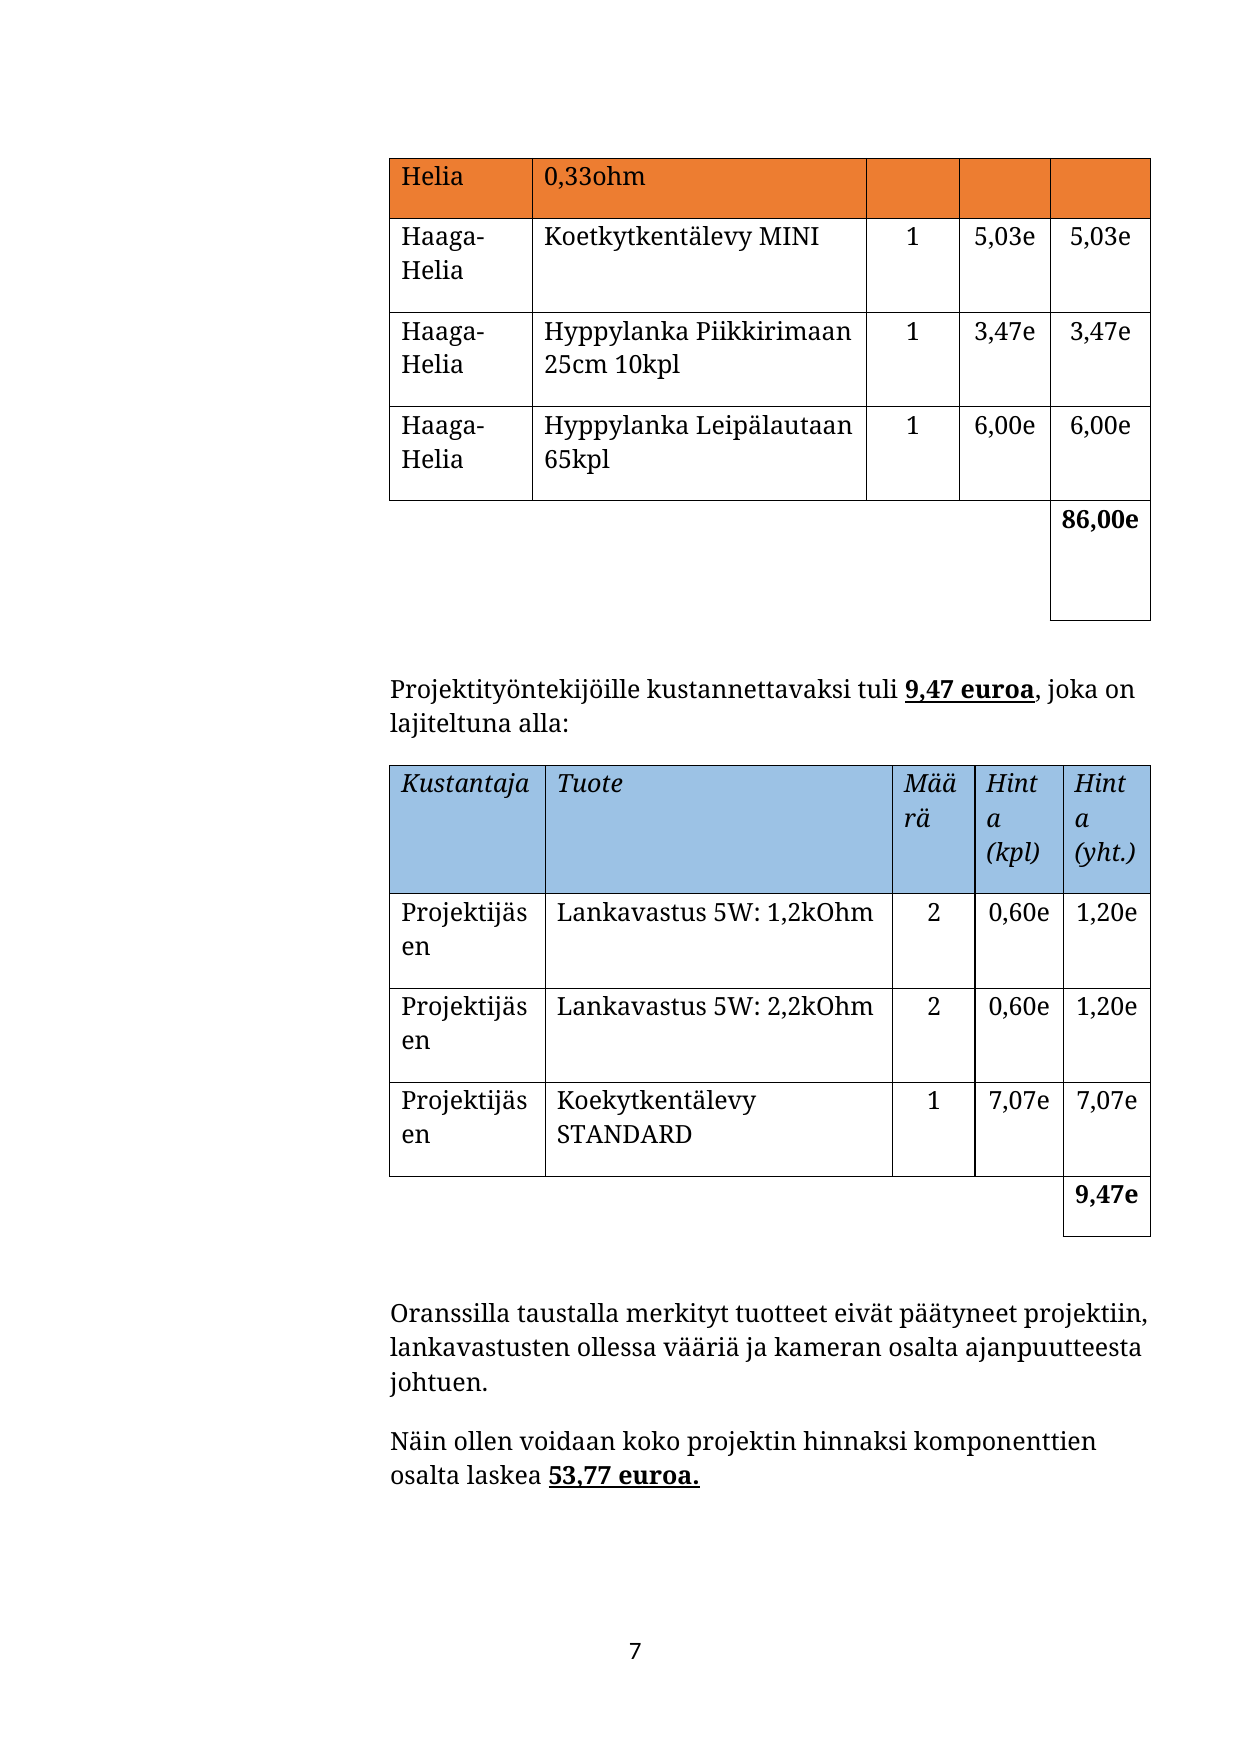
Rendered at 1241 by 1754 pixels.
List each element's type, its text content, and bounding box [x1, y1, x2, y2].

table_cell 7,07e [976, 1083, 1063, 1176]
table_cell Helia [390, 159, 532, 218]
table_cell Koekytkentälevy STANDARD [546, 1083, 892, 1176]
table_header Hinta (yht.) [1064, 766, 1150, 893]
table_cell Lankavastus 5W: 1,2kOhm [546, 894, 892, 987]
table_cell Haaga-Helia [390, 219, 532, 312]
table_header Kustantaja [390, 766, 545, 893]
table_cell [959, 501, 1050, 619]
table_cell 1,20e [1064, 894, 1150, 987]
table_cell 0,60e [976, 894, 1063, 987]
table_cell 1 [867, 219, 959, 312]
text Projektityöntekijöille kustannettavaksi tuli 9,47 euroa, joka on lajiteltuna alla: [390, 672, 1152, 740]
table_cell 0,33ohm [533, 159, 866, 218]
table_header Hinta (kpl) [976, 766, 1063, 893]
table_cell [867, 159, 959, 218]
table_header Määrä [893, 766, 974, 893]
table_cell [975, 1177, 1063, 1236]
text Oranssilla taustalla merkityt tuotteet eivät päätyneet projektiin, lankavastusten ollessa vääriä ja kameran osalta ajanpuutteesta johtuen. [390, 1296, 1152, 1398]
table_cell 86,00e [1051, 501, 1150, 619]
table_cell Haaga-Helia [390, 313, 532, 406]
table_cell Koetkytkentälevy MINI [533, 219, 866, 312]
table_cell 1 [867, 313, 959, 406]
table_header Tuote [546, 766, 892, 893]
table_cell Haaga-Helia [390, 407, 532, 500]
table_cell [545, 1177, 893, 1236]
table_cell Projektijäsen [390, 1083, 545, 1176]
table_cell 7,07e [1064, 1083, 1150, 1176]
table_cell 6,00e [960, 407, 1050, 500]
table_cell 3,47e [1051, 313, 1150, 406]
table_cell Hyppylanka Piikkirimaan 25cm 10kpl [533, 313, 866, 406]
table_cell 3,47e [960, 313, 1050, 406]
table_cell 6,00e [1051, 407, 1150, 500]
table_cell Hyppylanka Leipälautaan 65kpl [533, 407, 866, 500]
table_cell [390, 501, 533, 619]
table_cell 5,03e [960, 219, 1050, 312]
table_cell 1 [867, 407, 959, 500]
table_cell Projektijäsen [390, 894, 545, 987]
table_cell 0,60e [976, 989, 1063, 1082]
table_cell 2 [893, 894, 974, 987]
table_cell 1 [893, 1083, 974, 1176]
table_cell [960, 159, 1050, 218]
table_cell [390, 1177, 545, 1236]
table_cell Projektijäsen [390, 989, 545, 1082]
table_cell 2 [893, 989, 974, 1082]
table_cell [533, 501, 866, 619]
table_cell [893, 1177, 975, 1236]
text Näin ollen voidaan koko projektin hinnaksi komponenttien osalta laskea 53,77 euroa. [390, 1423, 1152, 1491]
table_cell 5,03e [1051, 219, 1150, 312]
table_cell 9,47e [1064, 1177, 1150, 1236]
table_cell [866, 501, 959, 619]
table_cell 1,20e [1064, 989, 1150, 1082]
table_cell Lankavastus 5W: 2,2kOhm [546, 989, 892, 1082]
table_cell [1051, 159, 1150, 218]
